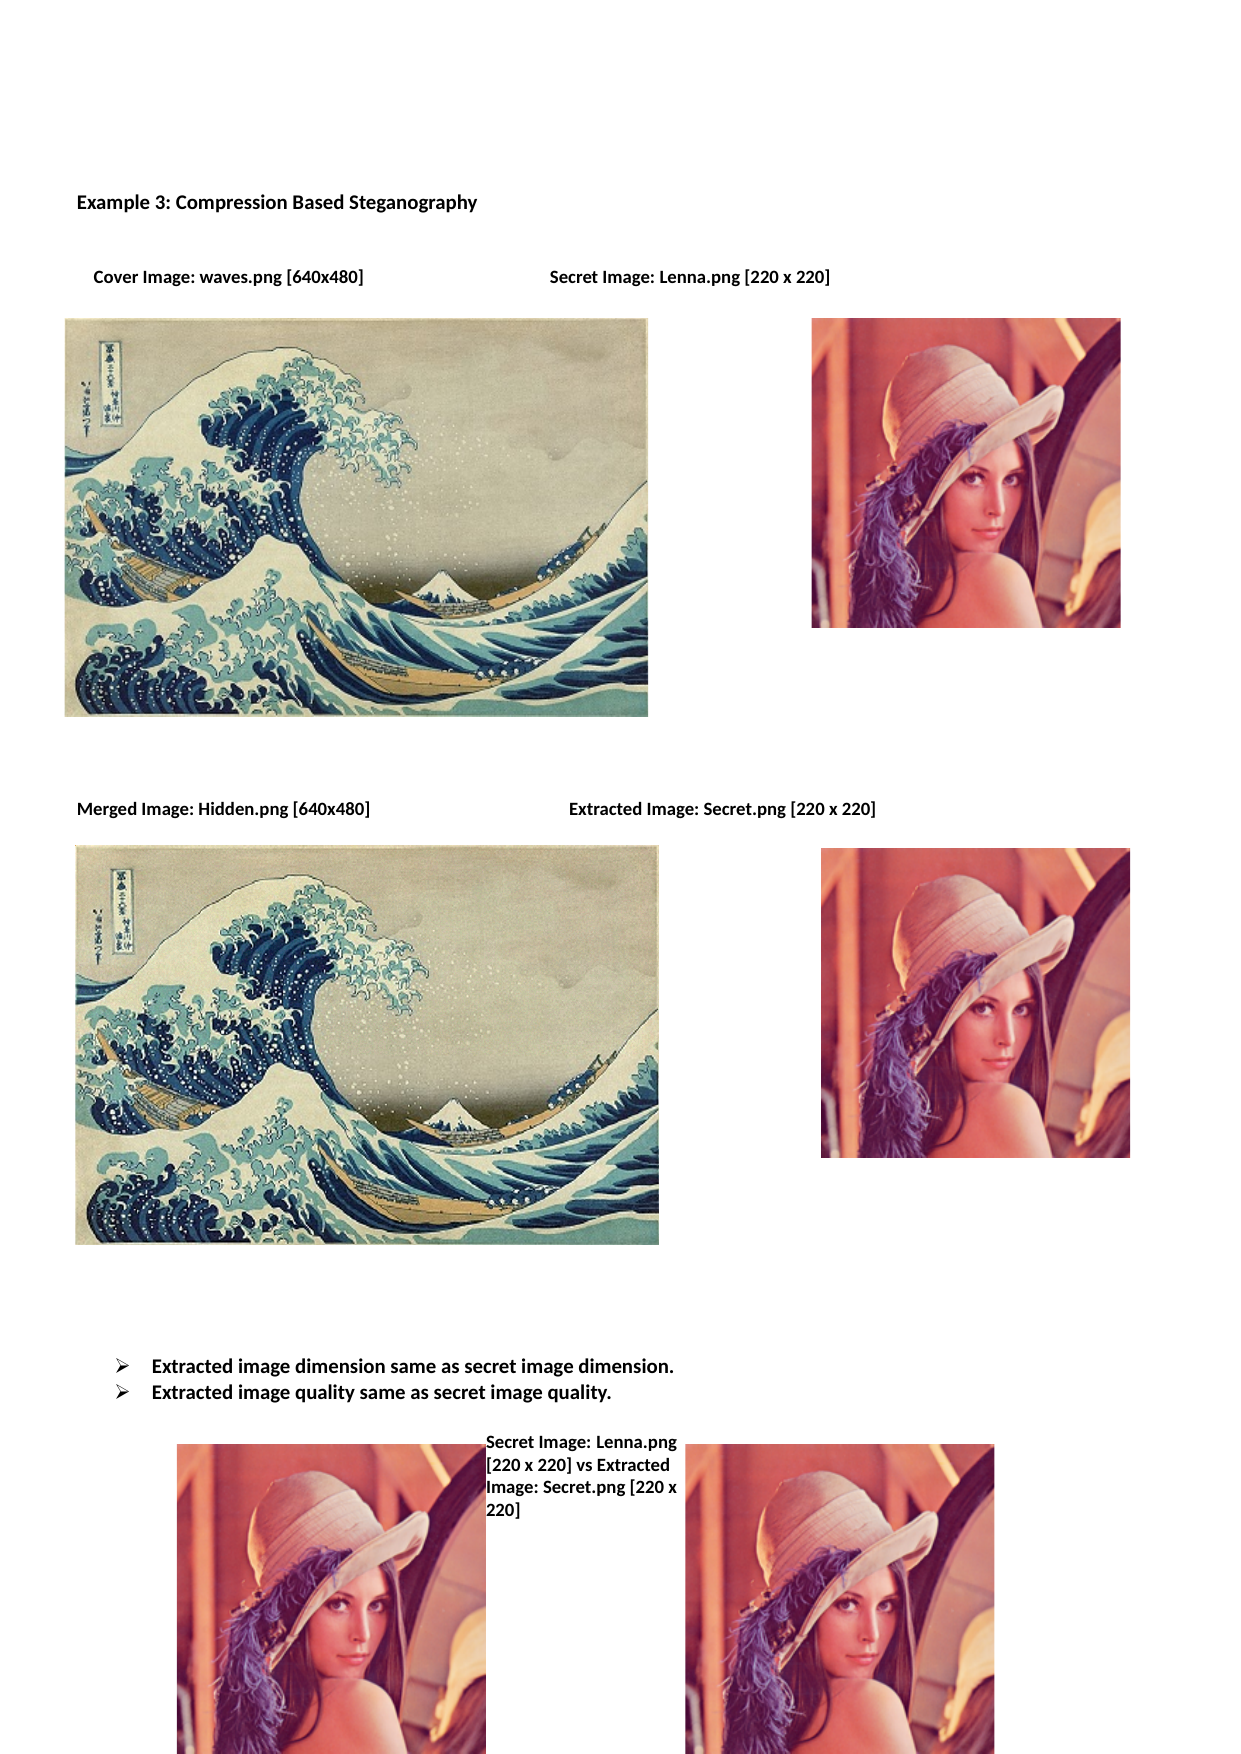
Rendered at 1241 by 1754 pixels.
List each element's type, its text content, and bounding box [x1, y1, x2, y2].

text Merged Image: Hidden.png [640x480] Extracted Image: Secret.png [220 x 220] [77, 797, 1173, 820]
picture [811, 318, 1121, 628]
list Extracted image dimension same as secret image dimension. [114, 1354, 1173, 1379]
picture [821, 848, 1131, 1158]
picture [685, 1444, 995, 1754]
text Cover Image: waves.png [640x480] Secret Image: Lenna.png [220 x 220] [77, 266, 1173, 289]
text Example 3: Compression Based Steganography [77, 189, 1173, 215]
picture [64, 318, 649, 717]
picture [75, 845, 659, 1245]
list Extracted image quality same as secret image quality. [114, 1379, 1173, 1404]
text Secret Image: Lenna.png [220 x 220] vs Extracted Image: Secret.png [220 x 220] [77, 1430, 1173, 1522]
picture [176, 1444, 486, 1754]
